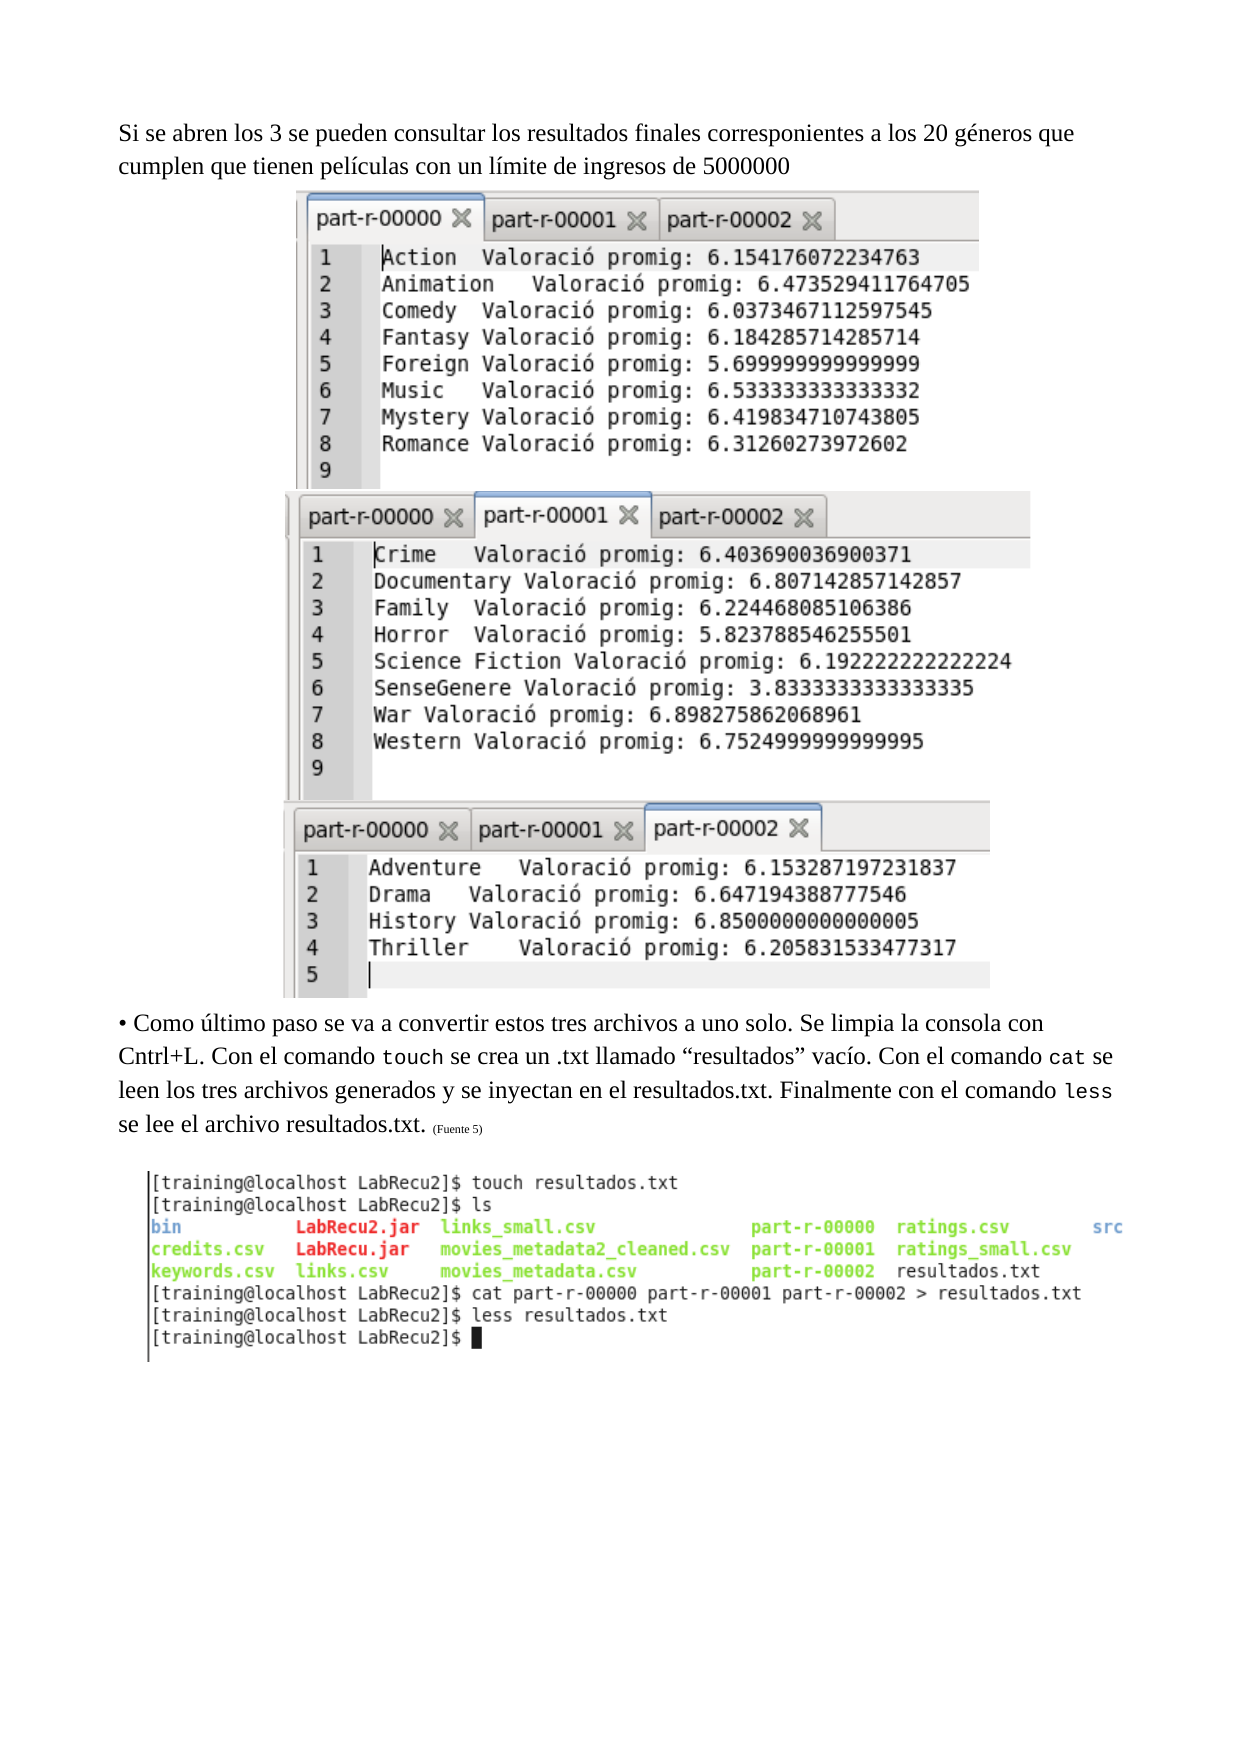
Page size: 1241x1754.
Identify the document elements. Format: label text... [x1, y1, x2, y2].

picture [296, 190, 979, 489]
text Si se abren los 3 se pueden consultar los resultados finales corresponientes a los 20 géneros que cumplen que tienen películas con un límite de ingresos de 5000000 [118, 118, 1122, 180]
picture [283, 491, 1031, 998]
picture [147, 1171, 1152, 1362]
text • Como último paso se va a convertir estos tres archivos a uno solo. Se limpia la consola con Cntrl+L. Con el comando touch se crea un .txt llamado “resultados” vacío. Con el comando cat se leen los tres archivos generados y se inyectan en el resultados.txt. Finalmente con el comando less se lee el archivo resultados.txt. (Fuente 5) [118, 1008, 1122, 1137]
